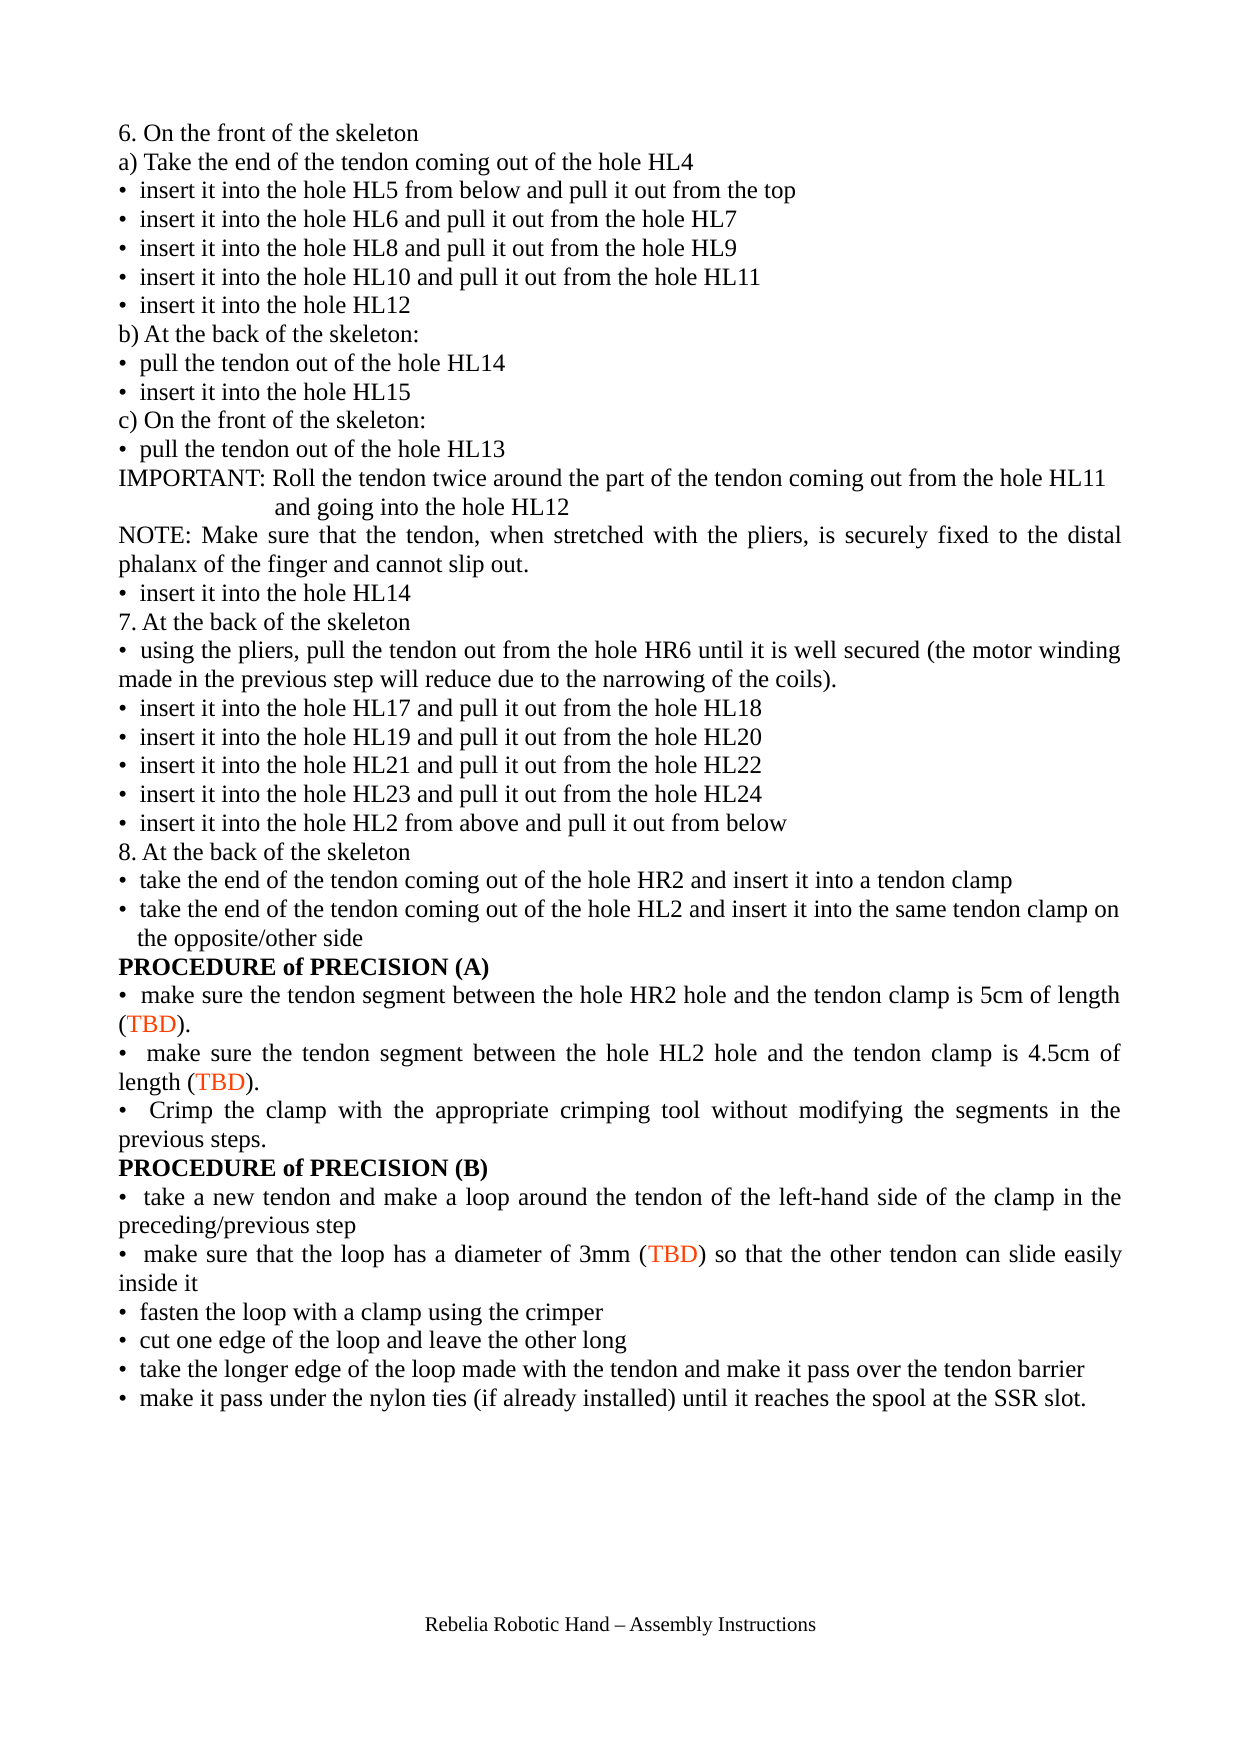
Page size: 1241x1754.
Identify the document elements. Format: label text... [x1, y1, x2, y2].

text • take the end of the tendon coming out of the hole HR2 and insert it into a tendon clamp [118, 866, 1123, 894]
text PROCEDURE of PRECISION (B) [118, 1153, 1123, 1182]
text • insert it into the hole HL19 and pull it out from the hole HL20 [118, 722, 1123, 751]
text 7. At the back of the skeleton [118, 607, 1123, 636]
text • take the longer edge of the loop made with the tendon and make it pass over the tendon barrier [118, 1354, 1123, 1383]
text • insert it into the hole HL15 [118, 377, 1123, 406]
text 8. At the back of the skeleton [118, 837, 1123, 866]
text • insert it into the hole HL23 and pull it out from the hole HL24 [118, 779, 1123, 808]
text • insert it into the hole HL8 and pull it out from the hole HL9 [118, 233, 1123, 262]
text 6. On the front of the skeleton [118, 118, 1123, 147]
text • insert it into the hole HL14 [118, 578, 1123, 607]
text • insert it into the hole HL10 and pull it out from the hole HL11 [118, 262, 1123, 291]
text • fasten the loop with a clamp using the crimper [118, 1297, 1123, 1326]
text • make sure the tendon segment between the hole HL2 hole and the tendon clamp is 4.5cm of length (TBD). [118, 1038, 1123, 1096]
text and going into the hole HL12 [118, 492, 1123, 521]
text c) On the front of the skeleton: [118, 406, 1123, 434]
text • using the pliers, pull the tendon out from the hole HR6 until it is well secured (the motor winding made in the previous step will reduce due to the narrowing of the coils). [118, 636, 1123, 693]
text NOTE: Make sure that the tendon, when stretched with the pliers, is securely fixed to the distal phalanx of the finger and cannot slip out. [118, 521, 1123, 578]
text • pull the tendon out of the hole HL14 [118, 348, 1123, 377]
text • insert it into the hole HL12 [118, 291, 1123, 319]
text • take the end of the tendon coming out of the hole HL2 and insert it into the same tendon clamp on [118, 894, 1123, 923]
text IMPORTANT: Roll the tendon twice around the part of the tendon coming out from the hole HL11 [118, 463, 1123, 492]
text • insert it into the hole HL2 from above and pull it out from below [118, 808, 1123, 837]
text • take a new tendon and make a loop around the tendon of the left-hand side of the clamp in the preceding/previous step [118, 1182, 1123, 1239]
text • insert it into the hole HL5 from below and pull it out from the top [118, 176, 1123, 204]
text the opposite/other side [118, 923, 1123, 952]
text • insert it into the hole HL6 and pull it out from the hole HL7 [118, 204, 1123, 233]
text • insert it into the hole HL21 and pull it out from the hole HL22 [118, 751, 1123, 779]
text b) At the back of the skeleton: [118, 319, 1123, 348]
text a) Take the end of the tendon coming out of the hole HL4 [118, 147, 1123, 176]
text PROCEDURE of PRECISION (A) [118, 952, 1123, 981]
text • Crimp the clamp with the appropriate crimping tool without modifying the segments in the previous steps. [118, 1096, 1123, 1153]
text • make sure that the loop has a diameter of 3mm (TBD) so that the other tendon can slide easily inside it [118, 1239, 1123, 1297]
text • pull the tendon out of the hole HL13 [118, 434, 1123, 463]
text • make it pass under the nylon ties (if already installed) until it reaches the spool at the SSR slot. [118, 1383, 1123, 1412]
text • make sure the tendon segment between the hole HR2 hole and the tendon clamp is 5cm of length (TBD). [118, 981, 1123, 1038]
text • insert it into the hole HL17 and pull it out from the hole HL18 [118, 693, 1123, 722]
text • cut one edge of the loop and leave the other long [118, 1326, 1123, 1354]
